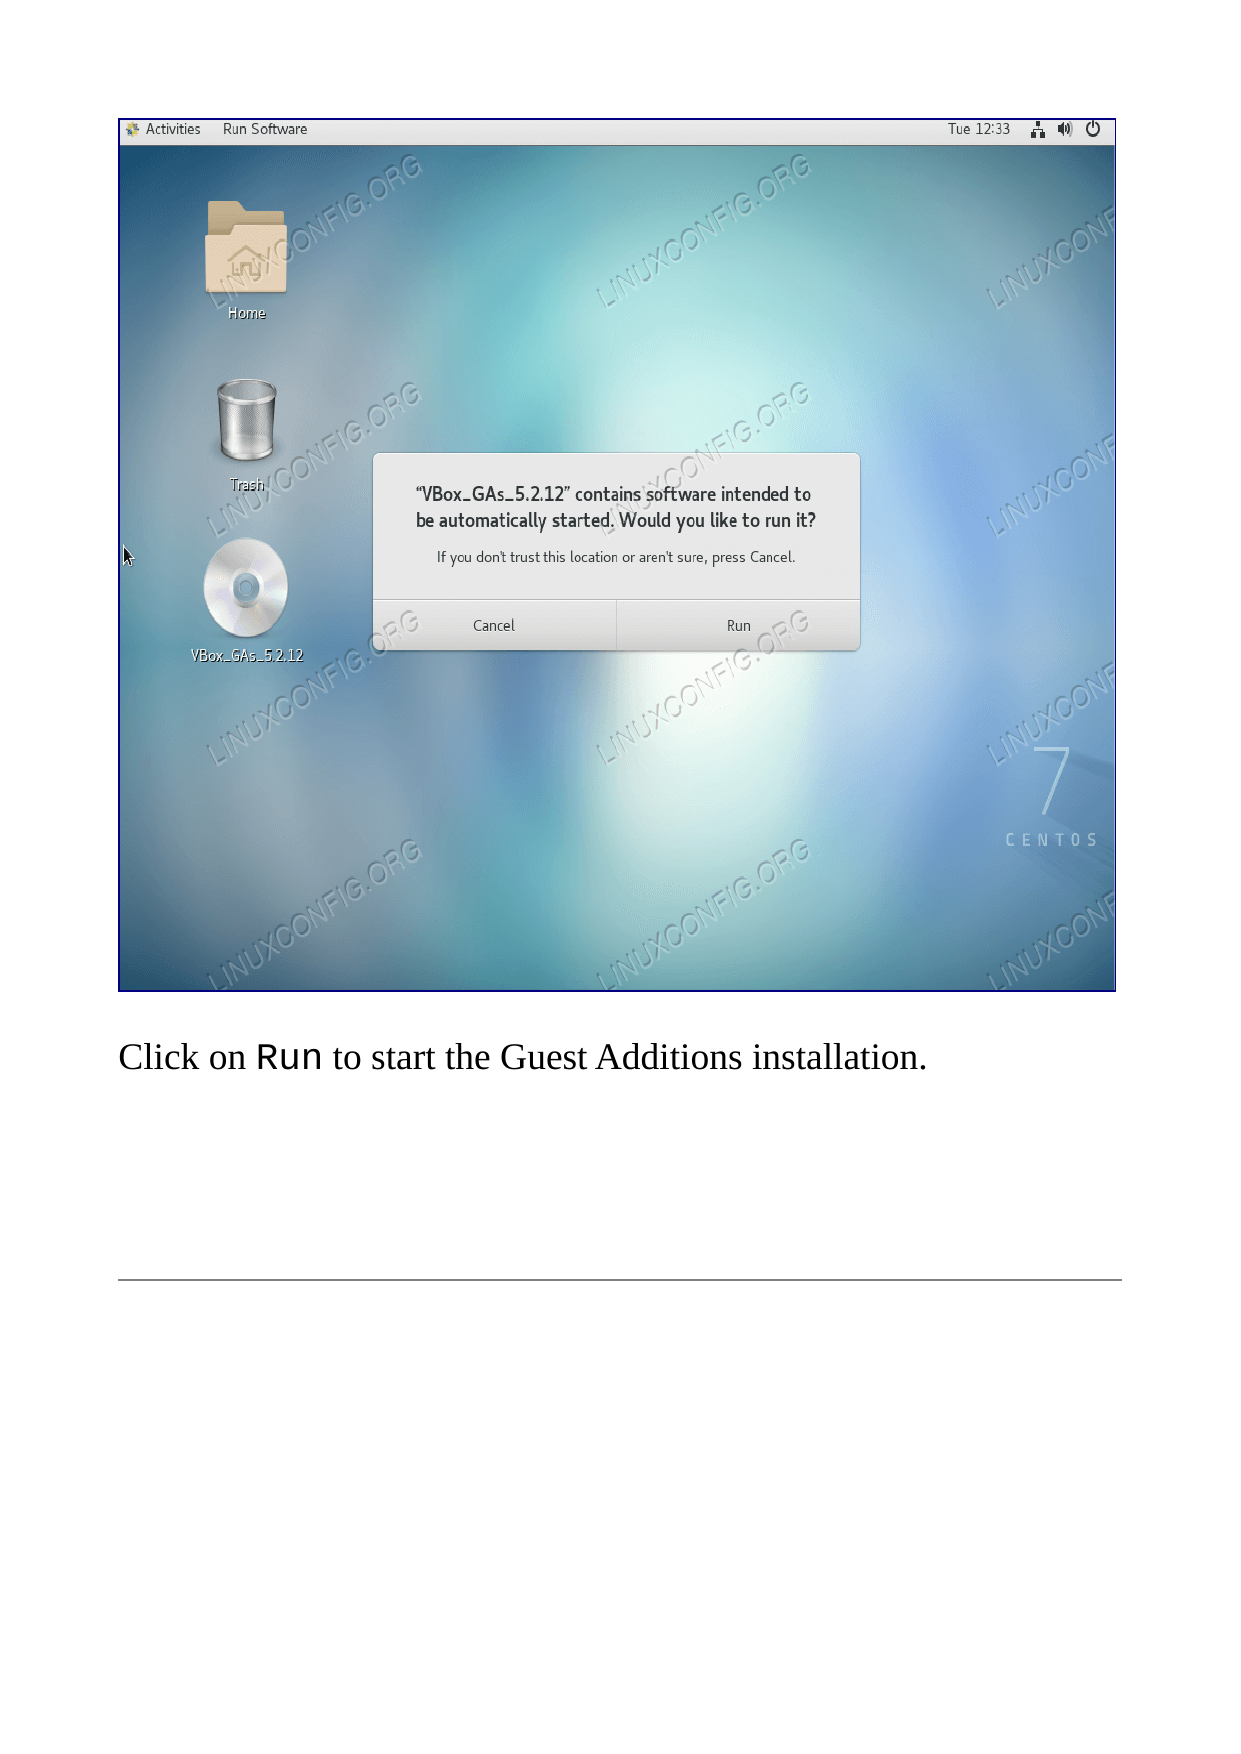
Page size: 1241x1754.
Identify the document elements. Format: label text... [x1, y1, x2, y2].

picture [120, 120, 1115, 990]
text Click on Run to start the Guest Additions installation. [118, 1034, 1122, 1081]
